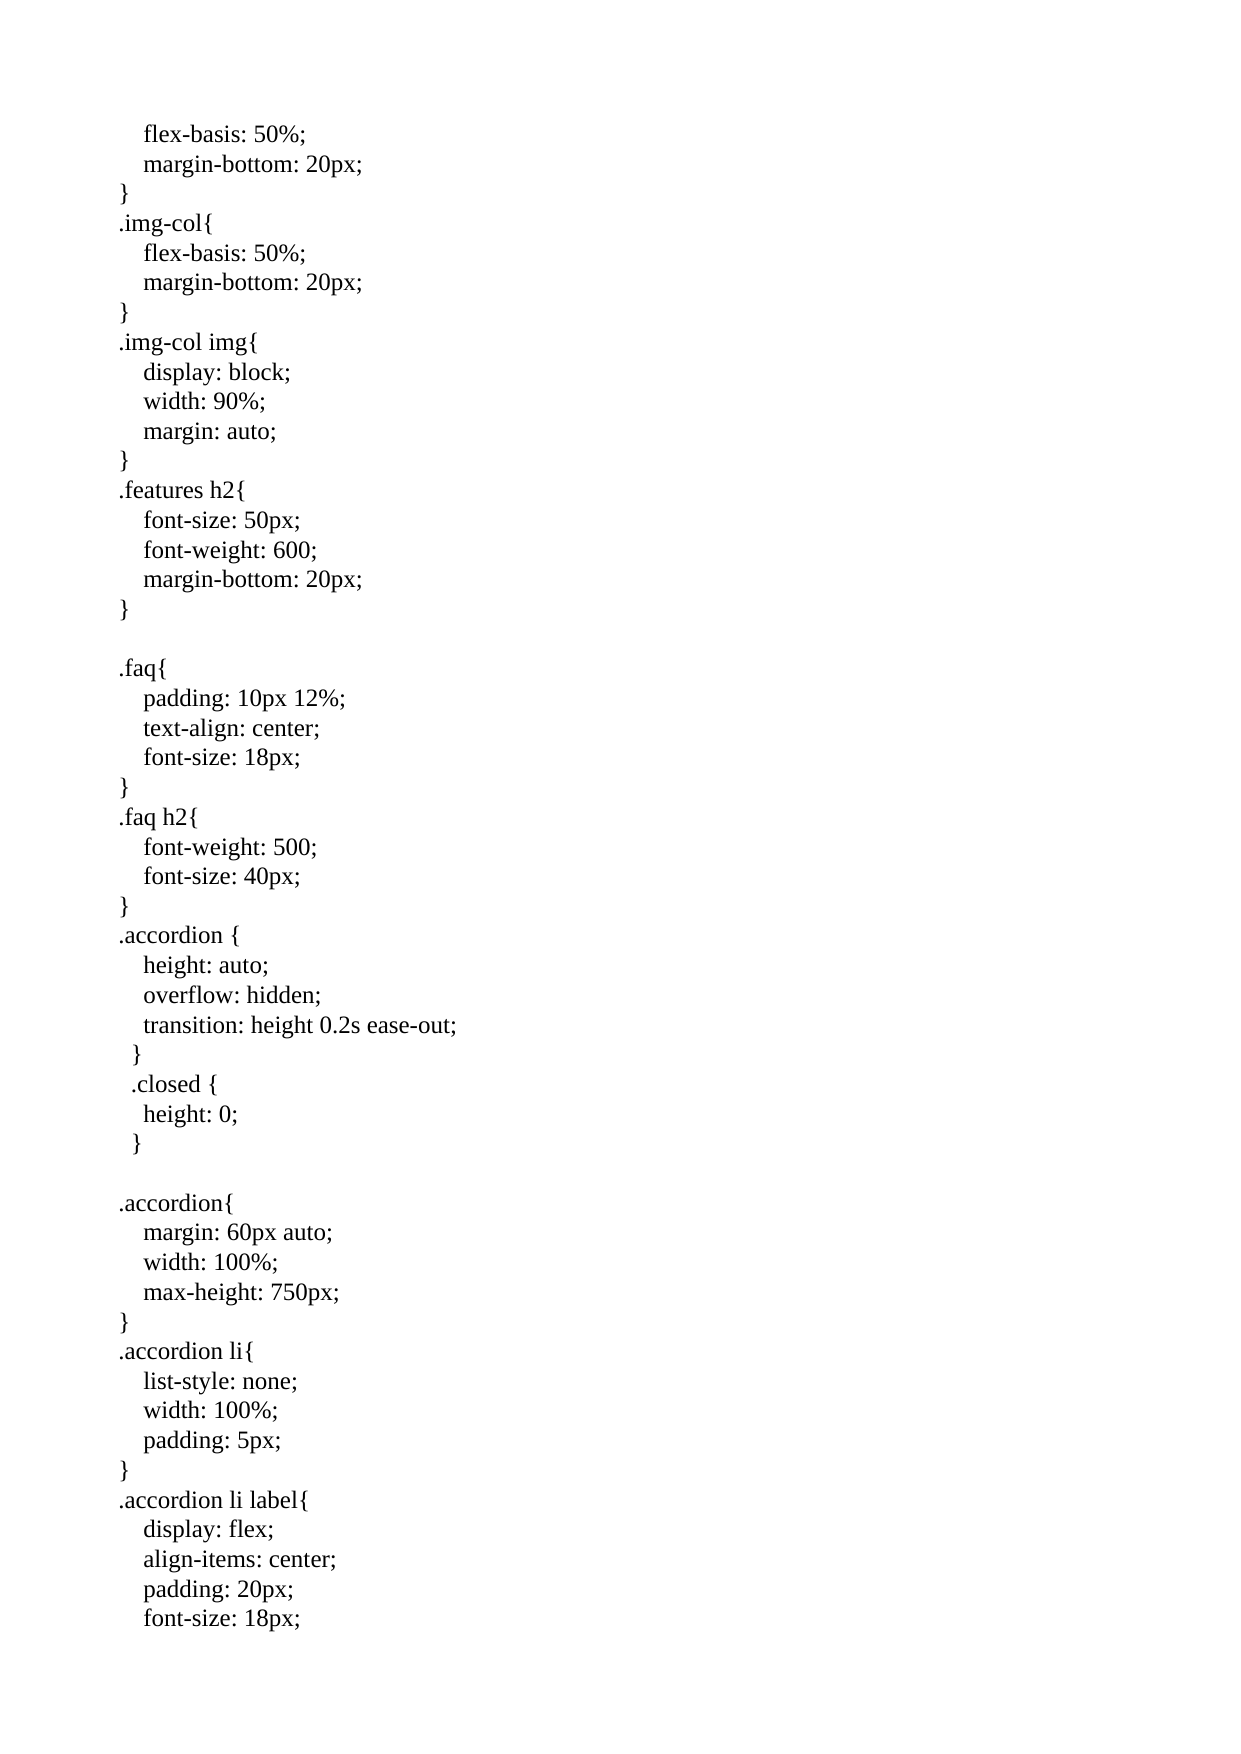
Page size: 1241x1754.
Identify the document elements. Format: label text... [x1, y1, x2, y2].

text .img-col img{ [118, 326, 1122, 356]
text } [118, 1306, 1122, 1335]
text .accordion { [118, 920, 1122, 949]
text } [118, 445, 1122, 474]
text margin: 60px auto; [118, 1217, 1122, 1246]
text .img-col{ [118, 207, 1122, 237]
text font-size: 50px; [118, 504, 1122, 534]
text } [118, 593, 1122, 623]
text height: 0; [118, 1098, 1122, 1127]
text .features h2{ [118, 474, 1122, 504]
text list-style: none; [118, 1365, 1122, 1395]
text text-align: center; [118, 712, 1122, 742]
text overflow: hidden; [118, 979, 1122, 1009]
text font-size: 40px; [118, 860, 1122, 890]
text flex-basis: 50%; [118, 237, 1122, 267]
text font-size: 18px; [118, 742, 1122, 771]
text } [118, 890, 1122, 920]
text .accordion li{ [118, 1335, 1122, 1365]
text width: 90%; [118, 385, 1122, 415]
text padding: 5px; [118, 1424, 1122, 1454]
text padding: 10px 12%; [118, 682, 1122, 712]
text height: auto; [118, 949, 1122, 979]
text .faq h2{ [118, 801, 1122, 831]
text padding: 20px; [118, 1573, 1122, 1602]
text margin-bottom: 20px; [118, 563, 1122, 593]
text transition: height 0.2s ease-out; [118, 1009, 1122, 1038]
text .accordion li label{ [118, 1484, 1122, 1513]
text flex-basis: 50%; [118, 118, 1122, 148]
text .faq{ [118, 652, 1122, 682]
text font-size: 18px; [118, 1602, 1122, 1632]
text font-weight: 500; [118, 831, 1122, 860]
text margin-bottom: 20px; [118, 148, 1122, 177]
text width: 100%; [118, 1246, 1122, 1276]
text margin: auto; [118, 415, 1122, 445]
text } [118, 771, 1122, 801]
text max-height: 750px; [118, 1276, 1122, 1306]
text align-items: center; [118, 1543, 1122, 1573]
text .accordion{ [118, 1187, 1122, 1217]
text } [118, 1127, 1122, 1157]
text font-weight: 600; [118, 534, 1122, 563]
text .closed { [118, 1068, 1122, 1098]
text } [118, 1454, 1122, 1484]
text } [118, 177, 1122, 207]
text margin-bottom: 20px; [118, 267, 1122, 296]
text } [118, 1038, 1122, 1068]
text } [118, 296, 1122, 326]
text display: flex; [118, 1513, 1122, 1543]
text display: block; [118, 356, 1122, 385]
text width: 100%; [118, 1395, 1122, 1424]
